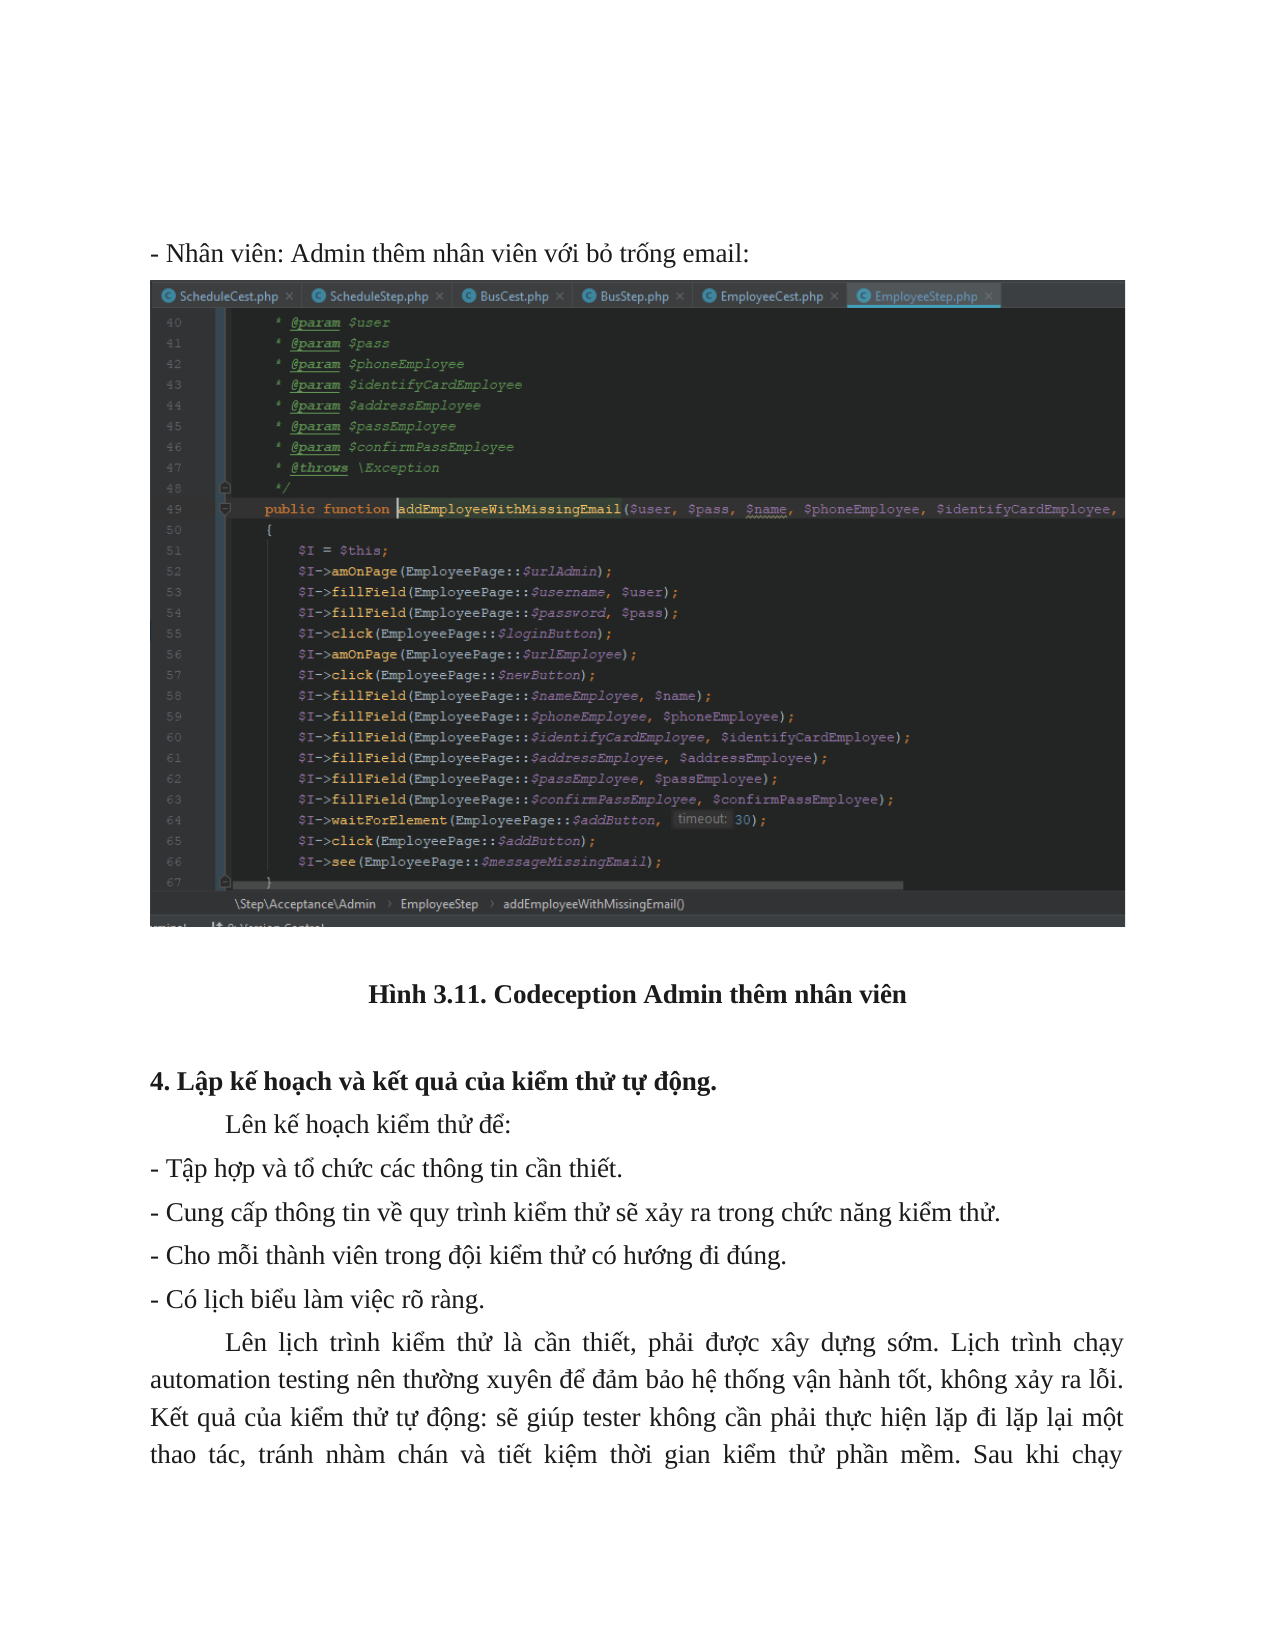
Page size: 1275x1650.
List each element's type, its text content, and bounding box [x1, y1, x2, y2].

text - Cho mỗi thành viên trong đội kiểm thử có hướng đi đúng. [150, 1239, 1125, 1270]
text 4. Lập kế hoạch và kết quả của kiểm thử tự động. [150, 1065, 1125, 1096]
text Lên kế hoạch kiểm thử để: [150, 1109, 1125, 1140]
text - Cung cấp thông tin về quy trình kiểm thử sẽ xảy ra trong chức năng kiểm thử. [150, 1196, 1125, 1227]
text - Nhân viên: Admin thêm nhân viên với bỏ trống email: [150, 237, 1125, 268]
text Hình 3.11. Codeception Admin thêm nhân viên [150, 978, 1125, 1009]
text - Tập hợp và tổ chức các thông tin cần thiết. [150, 1152, 1125, 1183]
text Lên lịch trình kiểm thử là cần thiết, phải được xây dựng sớm. Lịch trình chạy automation testing nên thường xuyên để đảm bảo hệ thống vận hành tốt, không xảy ra lỗi. Kết quả của kiểm thử tự động: sẽ giúp tester không cần phải thực hiện lặp đi lặp lại một thao tác, tránh nhàm chán và tiết kiệm thời gian kiểm thử phần mềm. Sau khi chạy [150, 1326, 1125, 1469]
text - Có lịch biểu làm việc rõ ràng. [150, 1283, 1125, 1314]
